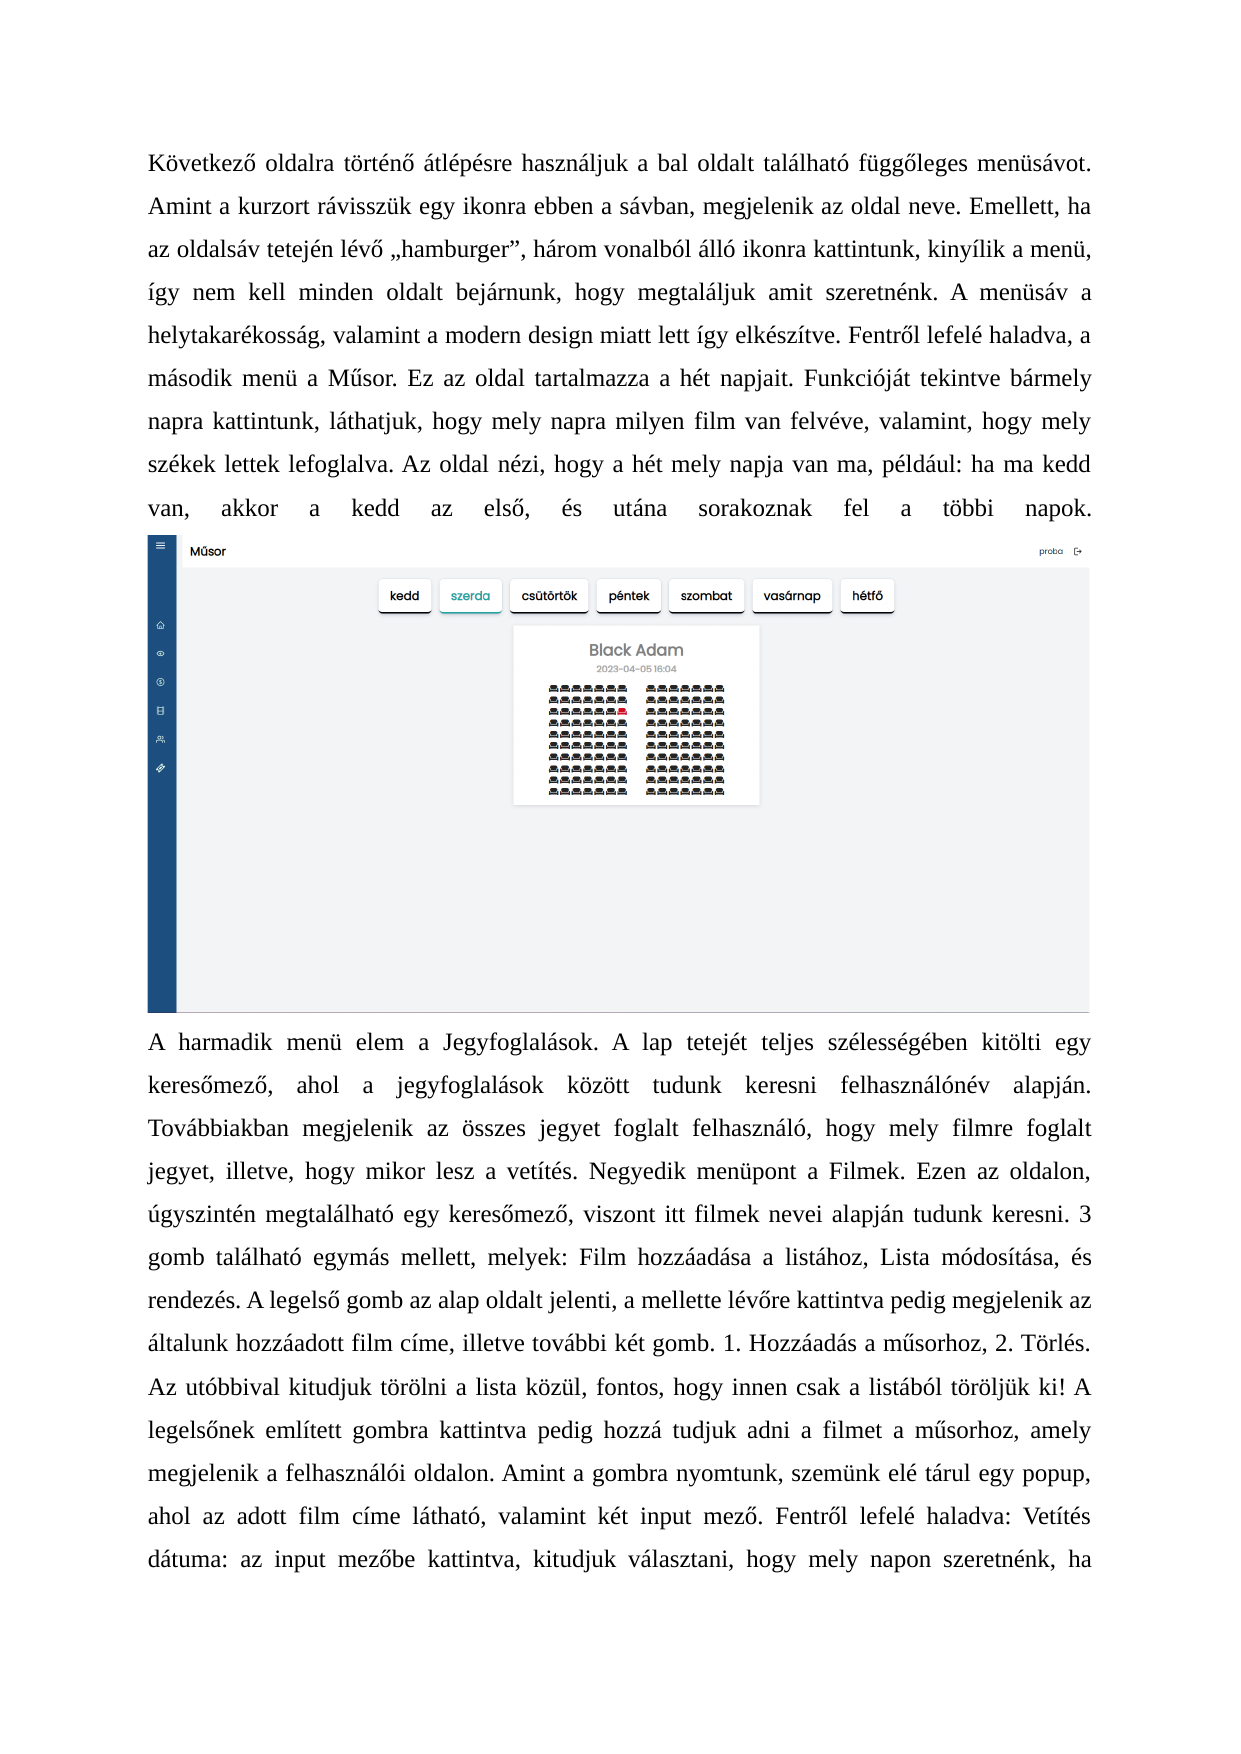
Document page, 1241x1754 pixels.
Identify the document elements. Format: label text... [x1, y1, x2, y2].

text Következő oldalra történő átlépésre használjuk a bal oldalt található függőleges menüsávot. Amint a kurzort rávisszük egy ikonra ebben a sávban, megjelenik az oldal neve. Emellett, ha az oldalsáv tetején lévő „hamburger”, három vonalból álló ikonra kattintunk, kinyílik a menü, így nem kell minden oldalt bejárnunk, hogy megtaláljuk amit szeretnénk. A menüsáv a helytakarékosság, valamint a modern design miatt lett így elkészítve. Fentről lefelé haladva, a második menü a Műsor. Ez az oldal tartalmazza a hét napjait. Funkcióját tekintve bármely napra kattintunk, láthatjuk, hogy mely napra milyen film van felvéve, valamint, hogy mely székek lettek lefoglalva. Az oldal nézi, hogy a hét mely napja van ma, például: ha ma kedd van, akkor a kedd az első, és utána sorakoznak fel a többi napok. [148, 148, 1093, 1013]
text A harmadik menü elem a Jegyfoglalások. A lap tetejét teljes szélességében kitölti egy keresőmező, ahol a jegyfoglalások között tudunk keresni felhasználónév alapján. Továbbiakban megjelenik az összes jegyet foglalt felhasználó, hogy mely filmre foglalt jegyet, illetve, hogy mikor lesz a vetítés. Negyedik menüpont a Filmek. Ezen az oldalon, úgyszintén megtalálható egy keresőmező, viszont itt filmek nevei alapján tudunk keresni. 3 gomb található egymás mellett, melyek: Film hozzáadása a listához, Lista módosítása, és rendezés. A legelső gomb az alap oldalt jelenti, a mellette lévőre kattintva pedig megjelenik az általunk hozzáadott film címe, illetve további két gomb. 1. Hozzáadás a műsorhoz, 2. Törlés. Az utóbbival kitudjuk törölni a lista közül, fontos, hogy innen csak a listából töröljük ki! A legelsőnek említett gombra kattintva pedig hozzá tudjuk adni a filmet a műsorhoz, amely megjelenik a felhasználói oldalon. Amint a gombra nyomtunk, szemünk elé tárul egy popup, ahol az adott film címe látható, valamint két input mező. Fentről lefelé haladva: Vetítés dátuma: az input mezőbe kattintva, kitudjuk választani, hogy mely napon szeretnénk, ha [148, 1027, 1093, 1573]
